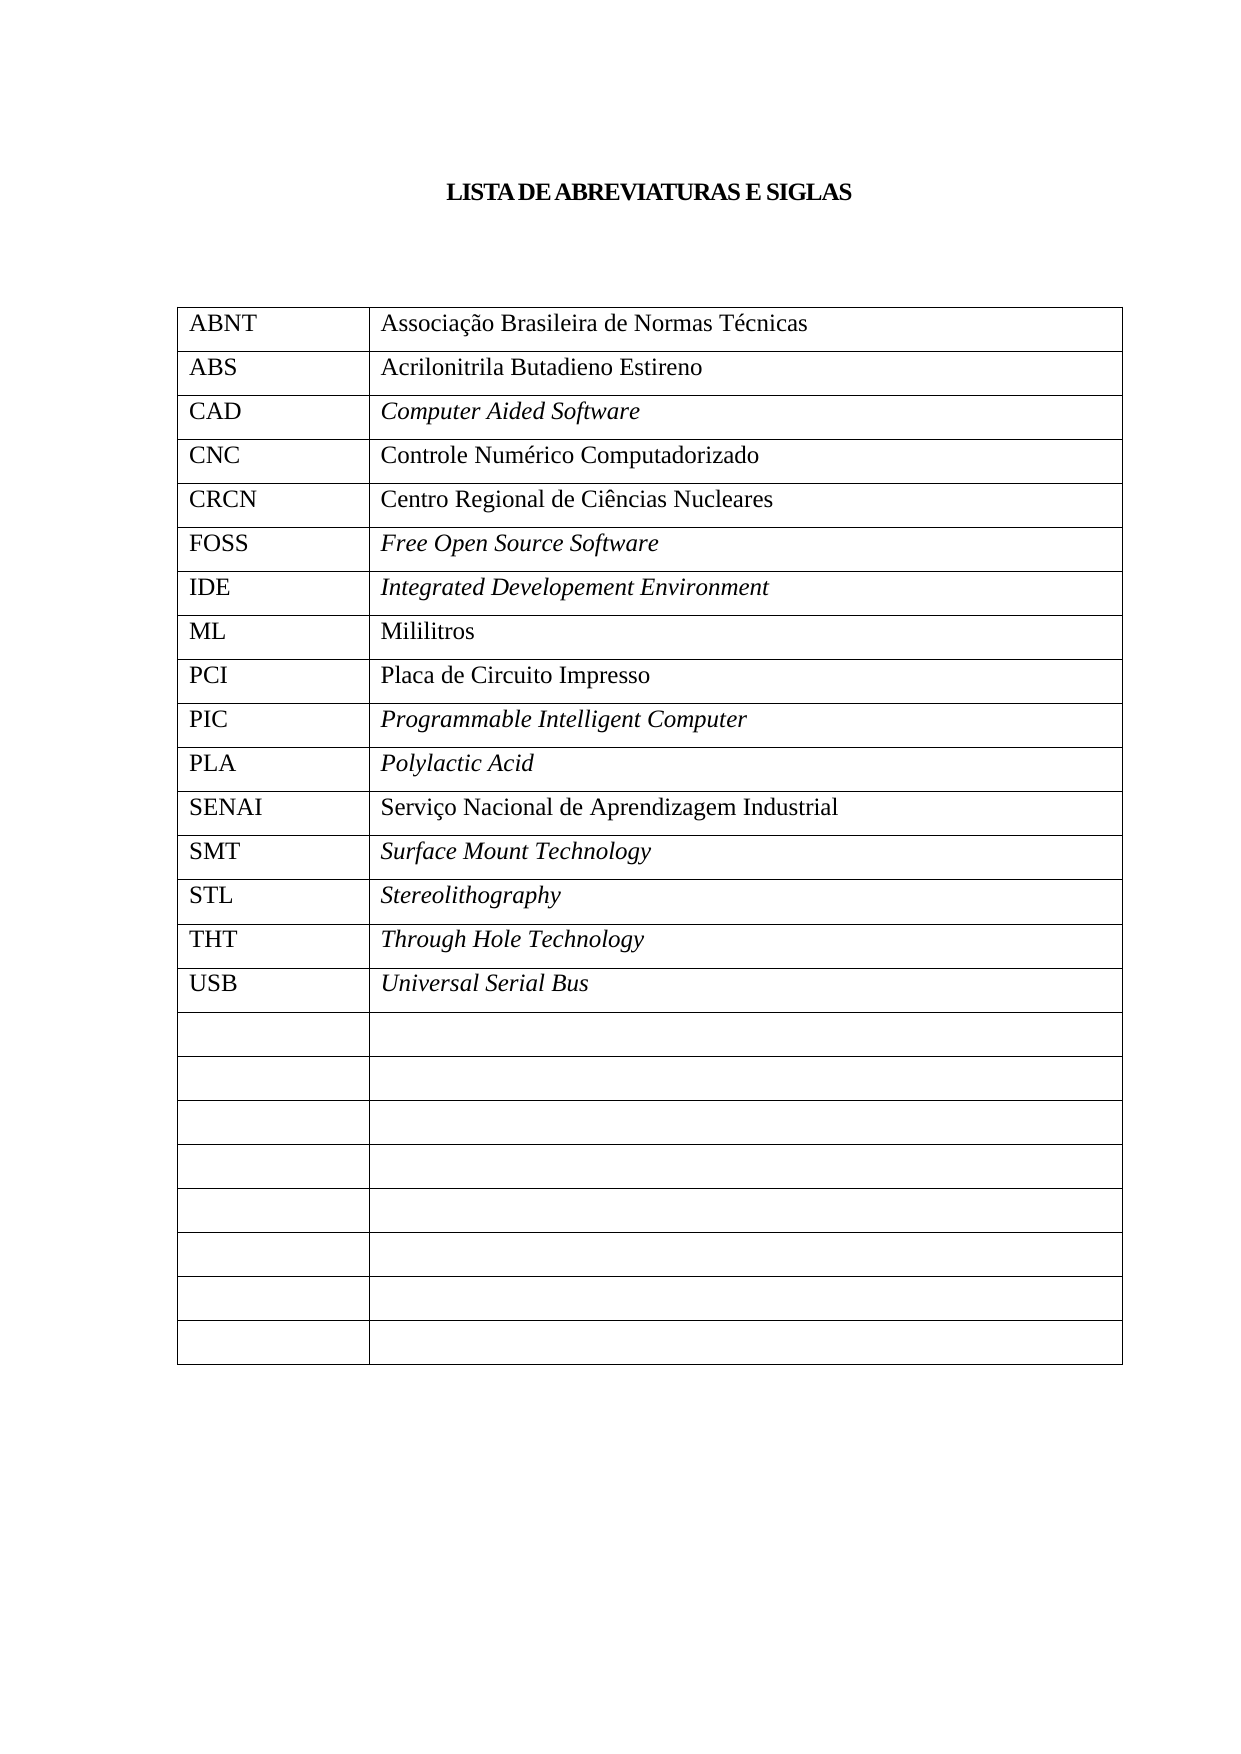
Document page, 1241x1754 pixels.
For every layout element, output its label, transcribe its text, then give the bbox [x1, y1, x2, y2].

table_cell USB [178, 969, 369, 1012]
table_cell CRCN [178, 484, 369, 527]
table_cell Through Hole Technology [370, 925, 1122, 967]
table_cell SENAI [178, 792, 369, 835]
table_cell [370, 1233, 1122, 1276]
table_cell Mililitros [370, 616, 1122, 659]
table_cell Computer Aided Software [370, 396, 1122, 439]
table_cell CNC [178, 440, 369, 483]
table_cell [370, 1145, 1122, 1188]
table_cell [370, 1321, 1122, 1364]
table_cell THT [178, 925, 369, 967]
table_cell Controle Numérico Computadorizado [370, 440, 1122, 483]
table_cell [178, 1321, 369, 1364]
table_cell [178, 1189, 369, 1232]
table_header ABNT [178, 308, 369, 351]
table_cell PCI [178, 660, 369, 703]
table_cell ML [178, 616, 369, 659]
table_cell Surface Mount Technology [370, 836, 1122, 879]
table_cell [178, 1233, 369, 1276]
table_cell [178, 1013, 369, 1056]
table_cell Universal Serial Bus [370, 969, 1122, 1012]
table_cell PLA [178, 748, 369, 791]
table_cell Acrilonitrila Butadieno Estireno [370, 352, 1122, 395]
table_cell [370, 1013, 1122, 1056]
table_cell Polylactic Acid [370, 748, 1122, 791]
table_cell [370, 1277, 1122, 1320]
table_cell [178, 1101, 369, 1144]
title LISTA DE ABREVIATURAS E SIGLAS [177, 177, 1122, 206]
table_cell Programmable Intelligent Computer [370, 704, 1122, 747]
table_cell Placa de Circuito Impresso [370, 660, 1122, 703]
table_cell CAD [178, 396, 369, 439]
table_cell FOSS [178, 528, 369, 571]
table_cell Integrated Developement Environment [370, 572, 1122, 615]
table_cell Free Open Source Software [370, 528, 1122, 571]
table_cell [178, 1145, 369, 1188]
table_cell STL [178, 880, 369, 923]
table_cell PIC [178, 704, 369, 747]
table_cell Serviço Nacional de Aprendizagem Industrial [370, 792, 1122, 835]
table_cell IDE [178, 572, 369, 615]
table_cell Stereolithography [370, 880, 1122, 923]
table_cell [370, 1101, 1122, 1144]
table_cell [370, 1189, 1122, 1232]
table_cell ABS [178, 352, 369, 395]
table_header Associação Brasileira de Normas Técnicas [370, 308, 1122, 351]
table_cell [178, 1277, 369, 1320]
table_cell SMT [178, 836, 369, 879]
table_cell [178, 1057, 369, 1100]
table_cell [370, 1057, 1122, 1100]
table_cell Centro Regional de Ciências Nucleares [370, 484, 1122, 527]
